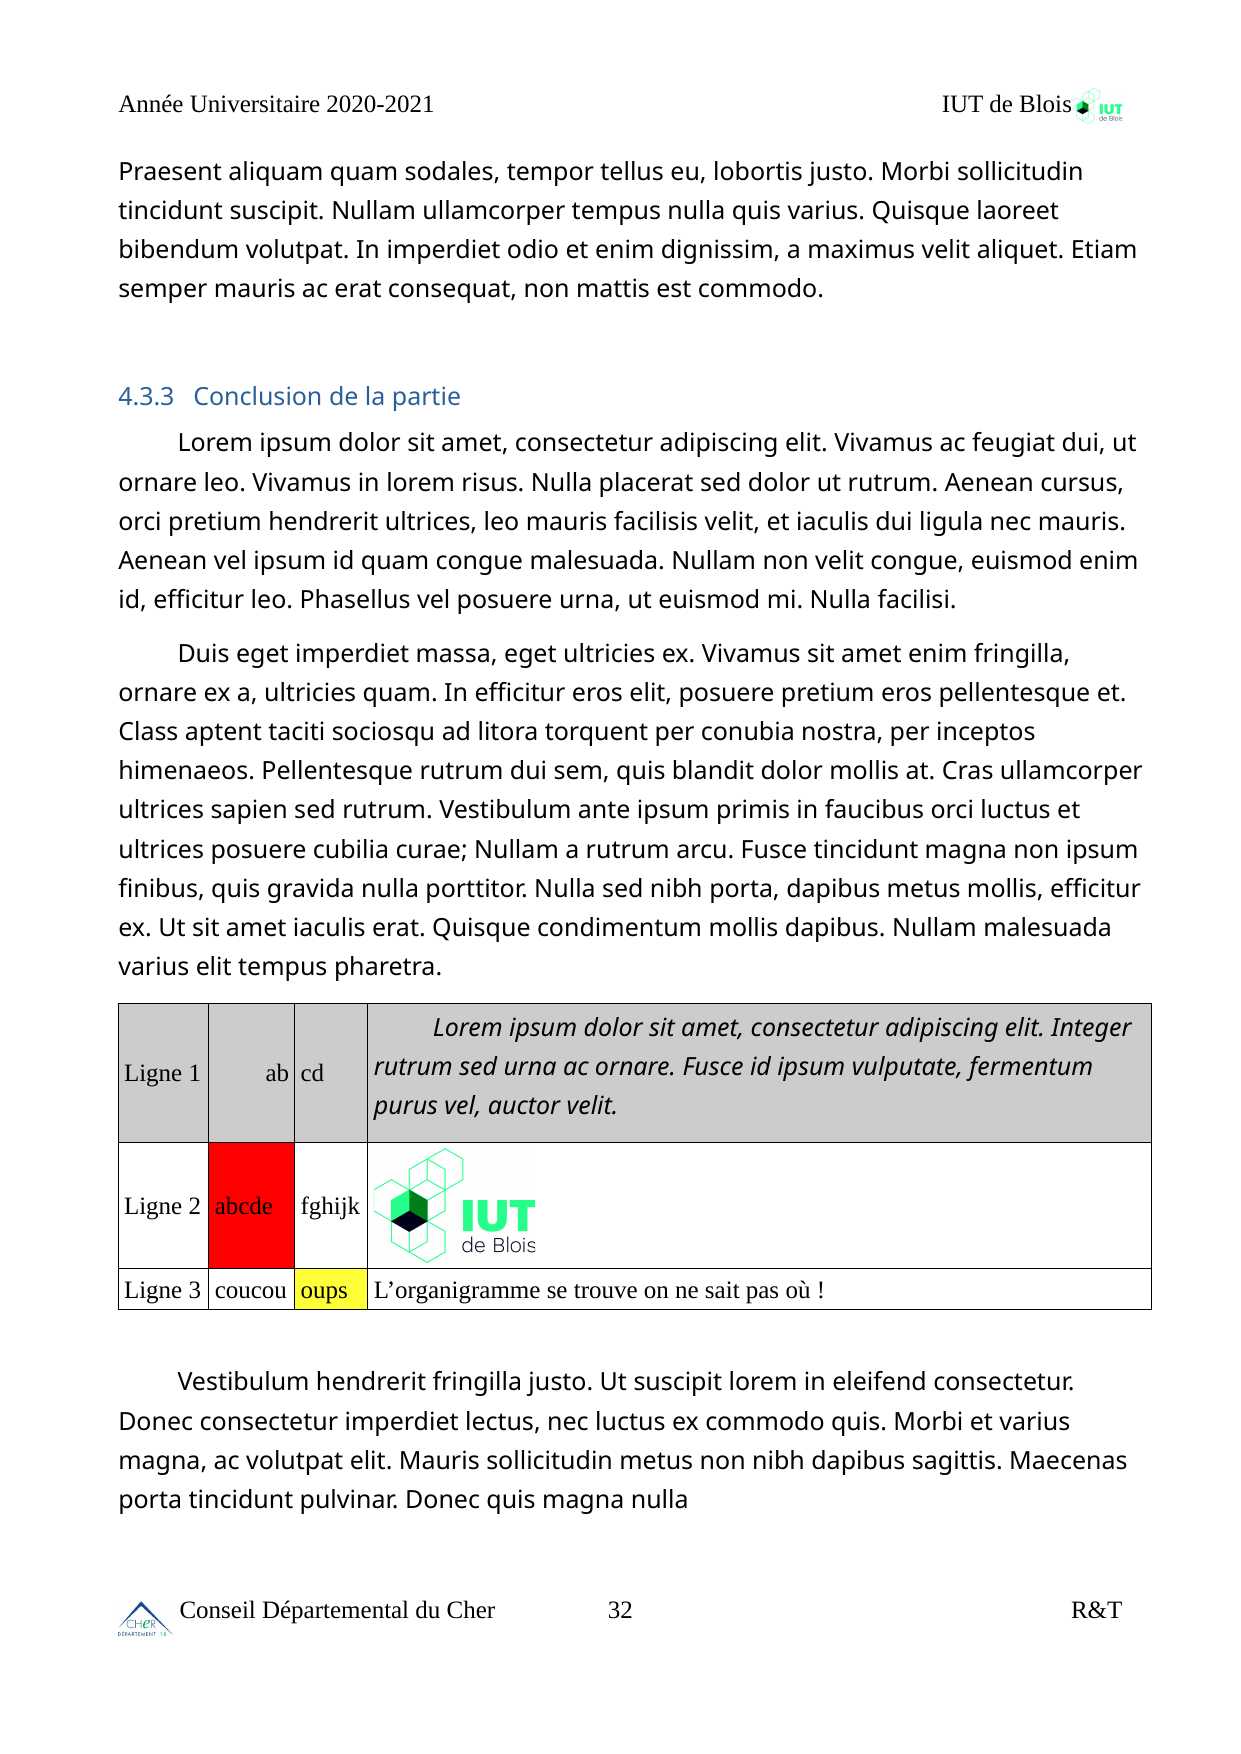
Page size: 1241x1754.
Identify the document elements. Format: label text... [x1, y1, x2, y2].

picture [1071, 88, 1123, 124]
table_header ab [209, 1004, 294, 1142]
table_cell abcde [209, 1143, 294, 1268]
table_cell Ligne 2 [119, 1143, 208, 1268]
text Duis eget imperdiet massa, eget ultricies ex. Vivamus sit amet enim fringilla, ornare ex a, ultricies quam. In efficitur eros elit, posuere pretium eros pellentesque et. Class aptent taciti sociosqu ad litora torquent per conubia nostra, per inceptos himenaeos. Pellentesque rutrum dui sem, quis blandit dolor mollis at. Cras ullamcorper ultrices sapien sed rutrum. Vestibulum ante ipsum primis in faucibus orci luctus et ultrices posuere cubilia curae; Nullam a rutrum arcu. Fusce tincidunt magna non ipsum finibus, quis gravida nulla porttitor. Nulla sed nibh porta, dapibus metus mollis, efficitur ex. Ut sit amet iaculis erat. Quisque condimentum mollis dapibus. Nullam malesuada varius elit tempus pharetra. [118, 636, 1152, 983]
table_cell [368, 1143, 1151, 1268]
picture [118, 1601, 174, 1636]
table_cell fghijk [295, 1143, 367, 1268]
table_header Ligne 1 [119, 1004, 208, 1142]
text Praesent aliquam quam sodales, tempor tellus eu, lobortis justo. Morbi sollicitudin tincidunt suscipit. Nullam ullamcorper tempus nulla quis varius. Quisque laoreet bibendum volutpat. In imperdiet odio et enim dignissim, a maximus velit aliquet. Etiam semper mauris ac erat consequat, non mattis est commodo. [118, 153, 1152, 305]
subtitle Conclusion de la partie [118, 378, 1152, 413]
table_cell oups [295, 1269, 367, 1309]
table_header Lorem ipsum dolor sit amet, consectetur adipiscing elit. Integer rutrum sed urna ac ornare. Fusce id ipsum vulputate, fermentum purus vel, auctor velit. [368, 1004, 1151, 1142]
table_cell L’organigramme se trouve on ne sait pas où ! [368, 1269, 1151, 1309]
table_header cd [295, 1004, 367, 1142]
table_cell Ligne 3 [119, 1269, 208, 1309]
table_cell coucou [209, 1269, 294, 1309]
text Vestibulum hendrerit fringilla justo. Ut suscipit lorem in eleifend consectetur. Donec consectetur imperdiet lectus, nec luctus ex commodo quis. Morbi et varius magna, ac volutpat elit. Mauris sollicitudin metus non nibh dapibus sagittis. Maecenas porta tincidunt pulvinar. Donec quis magna nulla [118, 1364, 1152, 1516]
picture [373, 1148, 536, 1263]
text Lorem ipsum dolor sit amet, consectetur adipiscing elit. Vivamus ac feugiat dui, ut ornare leo. Vivamus in lorem risus. Nulla placerat sed dolor ut rutrum. Aenean cursus, orci pretium hendrerit ultrices, leo mauris facilisis velit, et iaculis dui ligula nec mauris. Aenean vel ipsum id quam congue malesuada. Nullam non velit congue, euismod enim id, efficitur leo. Phasellus vel posuere urna, ut euismod mi. Nulla facilisi. [118, 425, 1152, 616]
